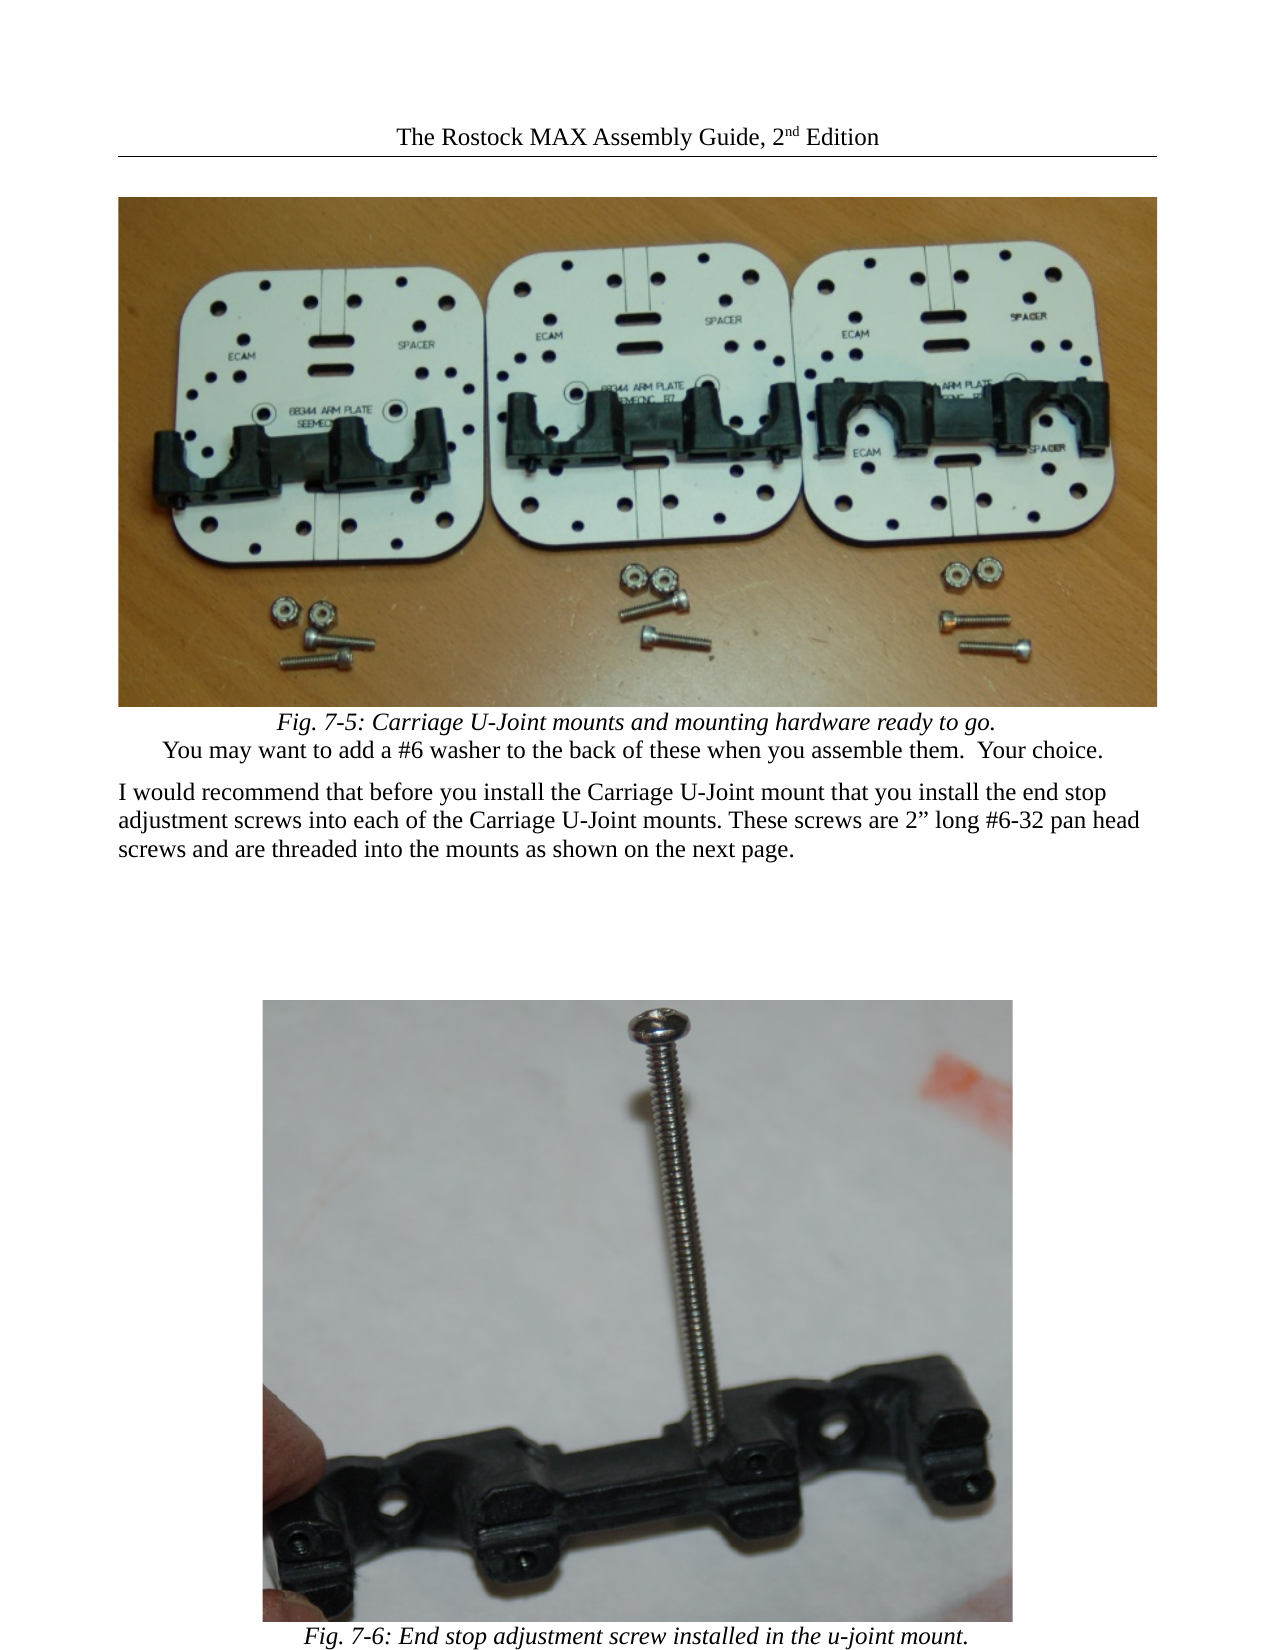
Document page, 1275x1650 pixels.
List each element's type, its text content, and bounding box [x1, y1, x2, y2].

text I would recommend that before you install the Carriage U-Joint mount that you install the end stop adjustment screws into each of the Carriage U-Joint mounts. These screws are 2” long #6-32 pan head screws and are threaded into the mounts as shown on the next page. [118, 777, 1157, 863]
picture [262, 1000, 1013, 1622]
text Fig. 7-6: End stop adjustment screw installed in the u-joint mount. [262, 1622, 1012, 1650]
text [118, 185, 1157, 197]
text You may want to add a #6 washer to the back of these when you assemble them. Your choice. [118, 736, 1157, 764]
picture [118, 197, 1158, 707]
text Fig. 7-5: Carriage U-Joint mounts and mounting hardware ready to go. [118, 707, 1157, 736]
